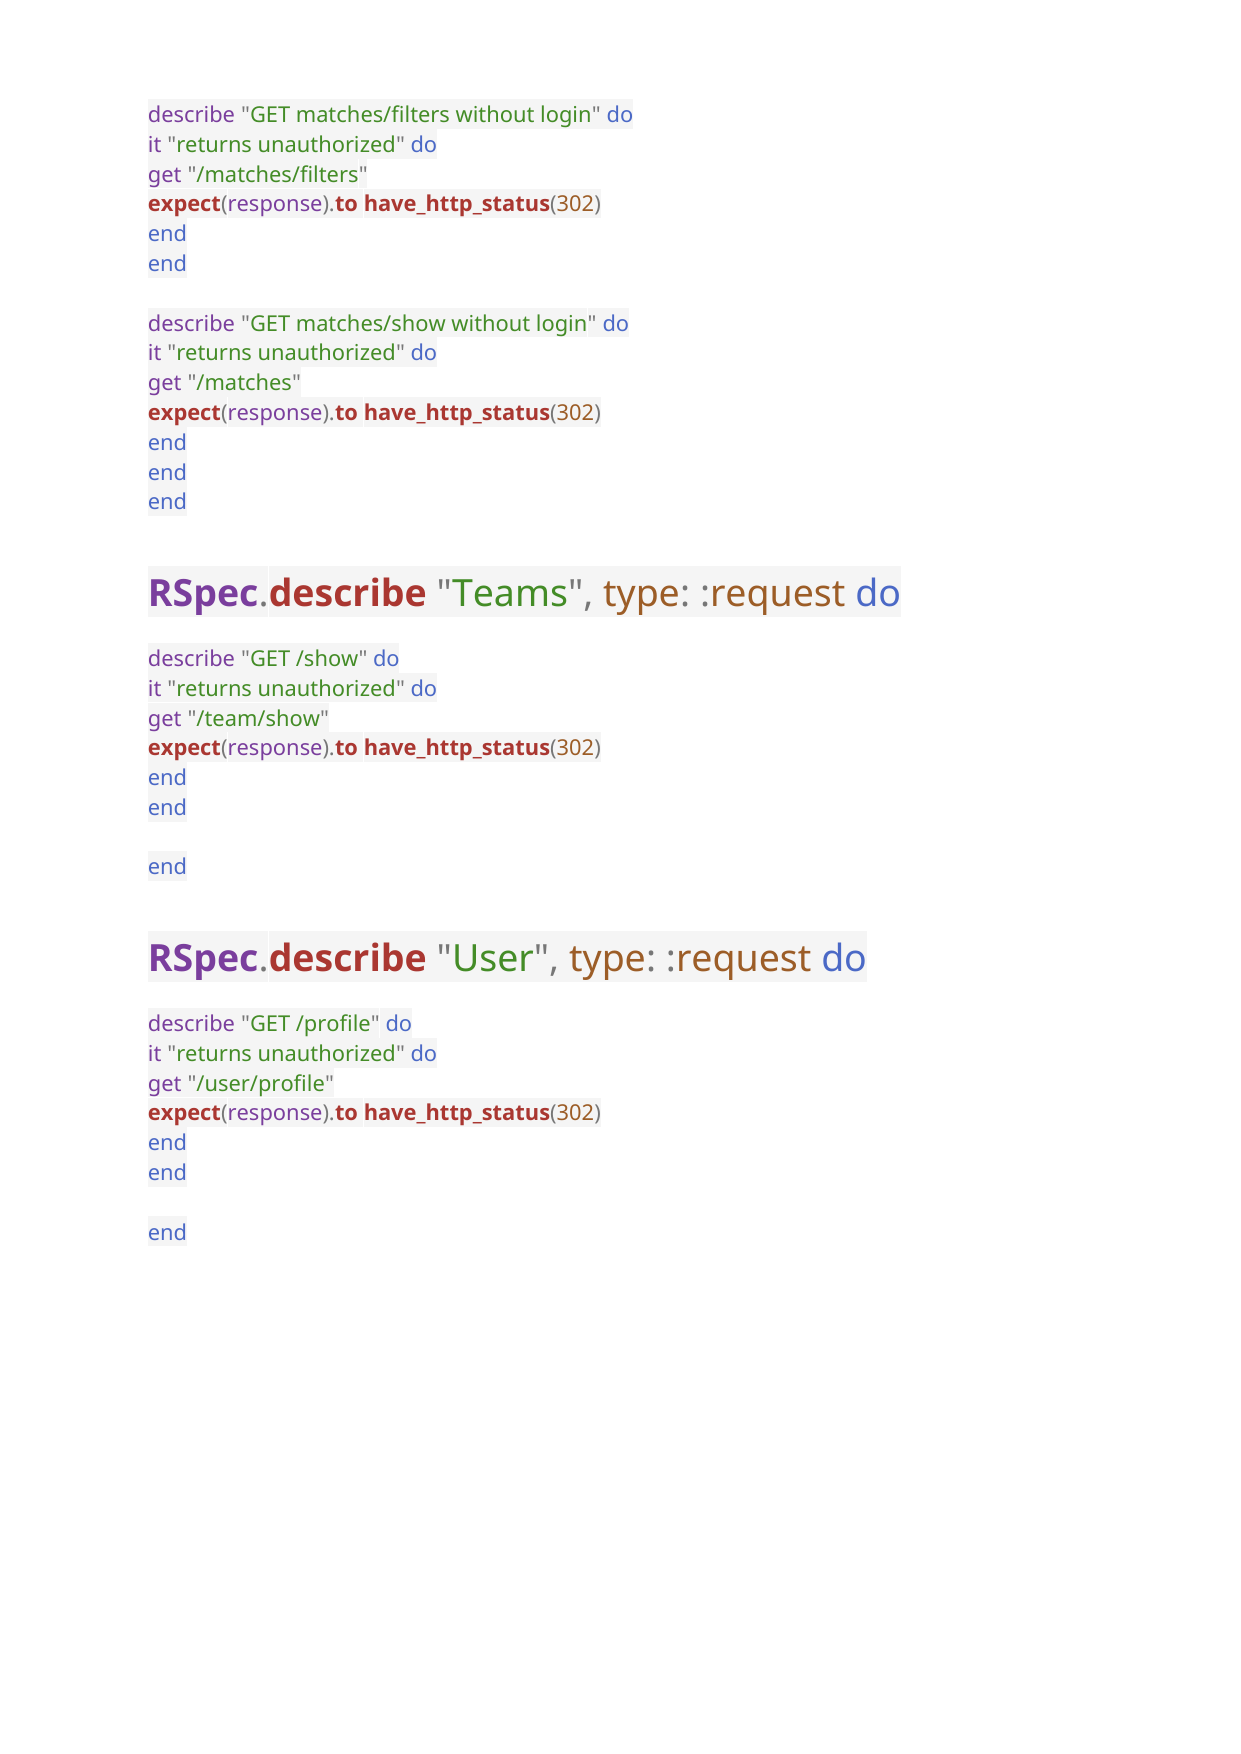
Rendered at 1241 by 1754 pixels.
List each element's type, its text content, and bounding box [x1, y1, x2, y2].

text RSpec.describe "Teams", type: :request do [148, 566, 1181, 617]
text describe "GET /show" do [148, 643, 1181, 673]
text get "/matches/filters" [148, 159, 1181, 188]
text expect(response).to have_http_status(302) [148, 1097, 1181, 1127]
text end [148, 248, 1181, 278]
text expect(response).to have_http_status(302) [148, 732, 1181, 762]
text end [148, 792, 1181, 822]
text end [148, 1216, 1181, 1246]
text end [148, 218, 1181, 248]
text end [148, 851, 1181, 881]
text describe "GET matches/show without login" do [148, 307, 1181, 337]
text expect(response).to have_http_status(302) [148, 188, 1181, 218]
text end [148, 1127, 1181, 1157]
text it "returns unauthorized" do [148, 1038, 1181, 1068]
text get "/team/show" [148, 702, 1181, 732]
text end [148, 1157, 1181, 1187]
text end [148, 762, 1181, 792]
text describe "GET matches/filters without login" do [148, 99, 1181, 129]
text get "/matches" [148, 367, 1181, 397]
text end [148, 456, 1181, 486]
text it "returns unauthorized" do [148, 673, 1181, 702]
text it "returns unauthorized" do [148, 337, 1181, 367]
text end [148, 486, 1181, 516]
text end [148, 427, 1181, 456]
text describe "GET /profile" do [148, 1008, 1181, 1038]
text get "/user/profile" [148, 1068, 1181, 1097]
text it "returns unauthorized" do [148, 129, 1181, 159]
text expect(response).to have_http_status(302) [148, 397, 1181, 427]
text RSpec.describe "User", type: :request do [148, 931, 1181, 982]
